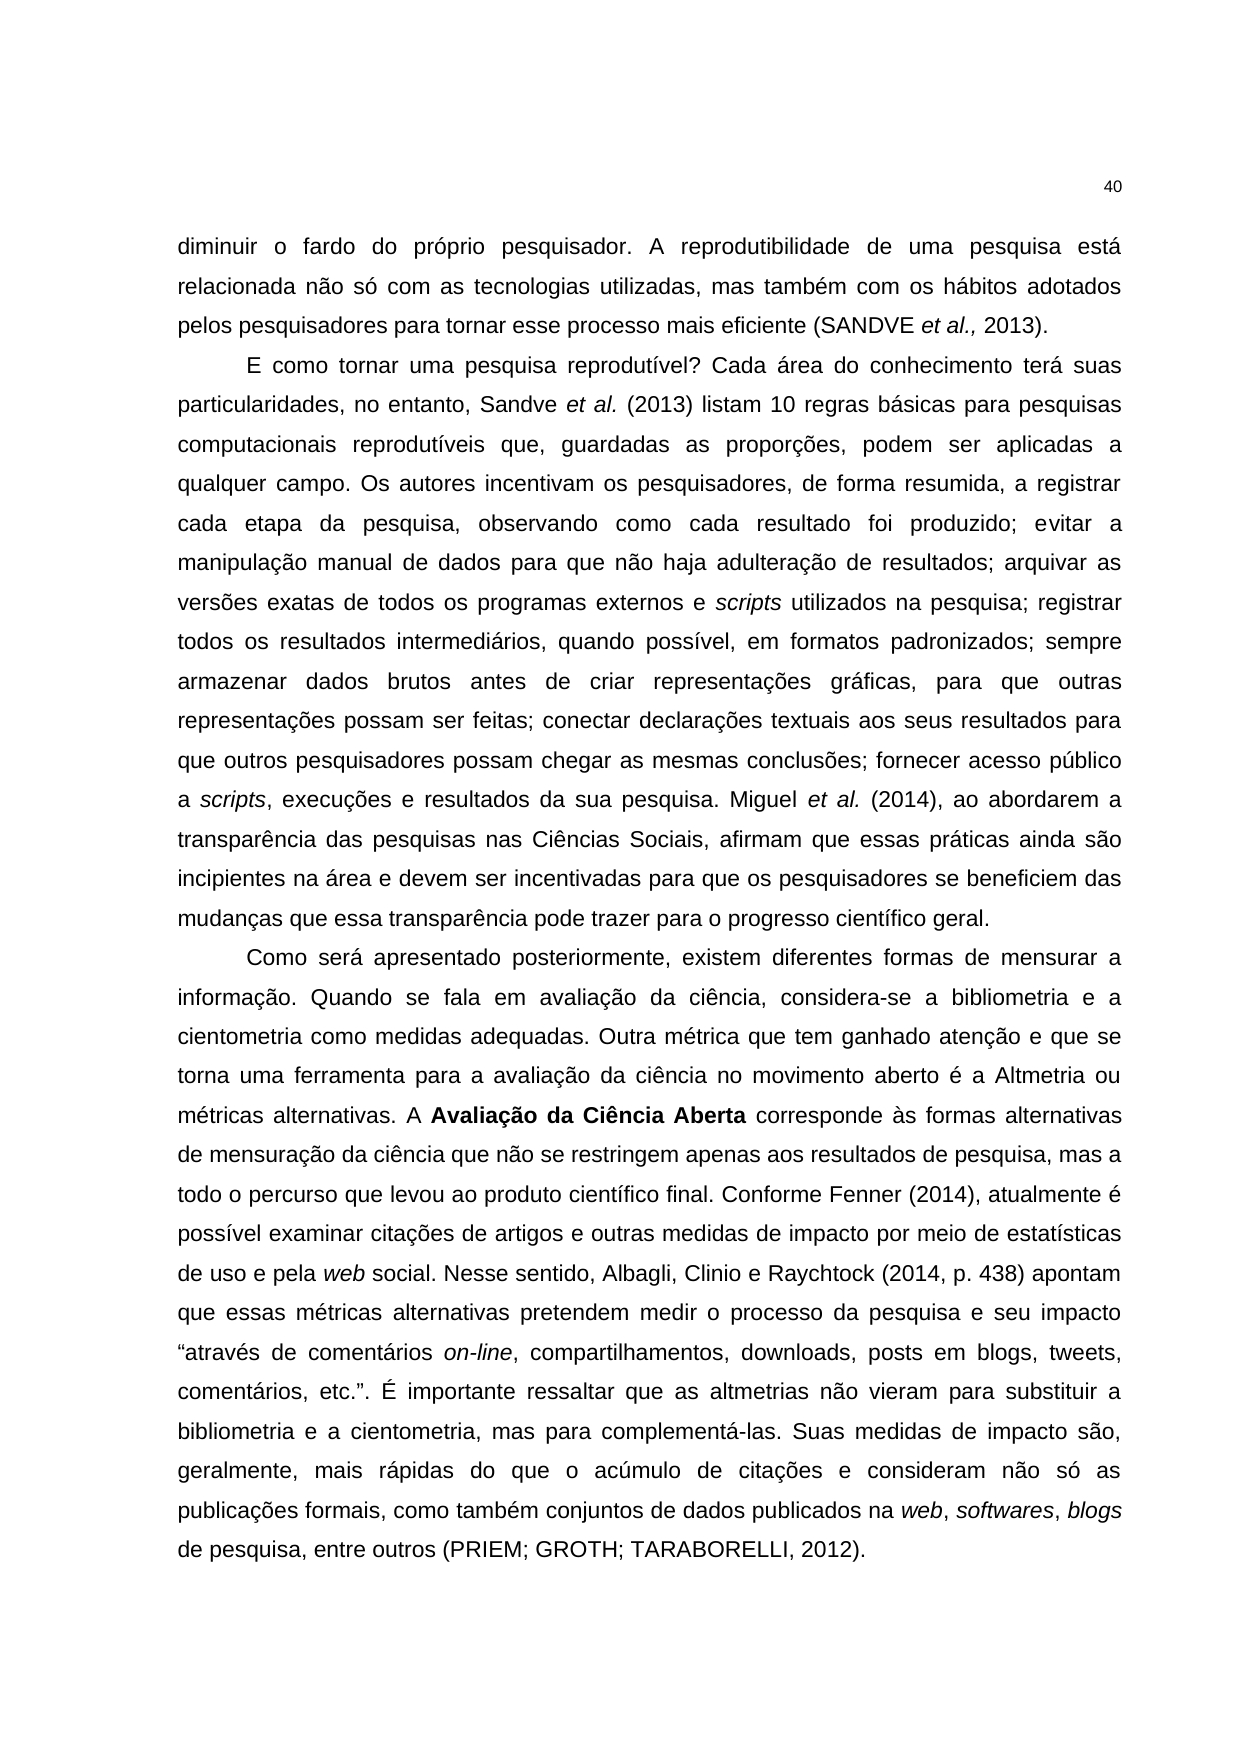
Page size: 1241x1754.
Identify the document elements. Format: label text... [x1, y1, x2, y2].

text Como será apresentado posteriormente, existem diferentes formas de mensurar a informação. Quando se fala em avaliação da ciência, considera-se a bibliometria e a cientometria como medidas adequadas. Outra métrica que tem ganhado atenção e que se torna uma ferramenta para a avaliação da ciência no movimento aberto é a Altmetria ou métricas alternativas. A Avaliação da Ciência Aberta corresponde às formas alternativas de mensuração da ciência que não se restringem apenas aos resultados de pesquisa, mas a todo o percurso que levou ao produto científico final. Conforme Fenner (2014), atualmente é possível examinar citações de artigos e outras medidas de impacto por meio de estatísticas de uso e pela web social. Nesse sentido, Albagli, Clinio e Raychtock (2014, p. 438) apontam que essas métricas alternativas pretendem medir o processo da pesquisa e seu impacto “através de comentários on-line, compartilhamentos, downloads, posts em blogs, tweets, comentários, etc.”. É importante ressaltar que as altmetrias não vieram para substituir a bibliometria e a cientometria, mas para complementá-las. Suas medidas de impacto são, geralmente, mais rápidas do que o acúmulo de citações e consideram não só as publicações formais, como também conjuntos de dados publicados na web, softwares, blogs de pesquisa, entre outros (PRIEM; GROTH; TARABORELLI, 2012). [177, 944, 1122, 1562]
text diminuir o fardo do próprio pesquisador. A reprodutibilidade de uma pesquisa está relacionada não só com as tecnologias utilizadas, mas também com os hábitos adotados pelos pesquisadores para tornar esse processo mais eficiente (SANDVE et al., 2013). [177, 233, 1122, 339]
text E como tornar uma pesquisa reprodutível? Cada área do conhecimento terá suas particularidades, no entanto, Sandve et al. (2013) listam 10 regras básicas para pesquisas computacionais reprodutíveis que, guardadas as proporções, podem ser aplicadas a qualquer campo. Os autores incentivam os pesquisadores, de forma resumida, a registrar cada etapa da pesquisa, observando como cada resultado foi produzido; evitar a manipulação manual de dados para que não haja adulteração de resultados; arquivar as versões exatas de todos os programas externos e scripts utilizados na pesquisa; registrar todos os resultados intermediários, quando possível, em formatos padronizados; sempre armazenar dados brutos antes de criar representações gráficas, para que outras representações possam ser feitas; conectar declarações textuais aos seus resultados para que outros pesquisadores possam chegar as mesmas conclusões; fornecer acesso público a scripts, execuções e resultados da sua pesquisa. Miguel et al. (2014), ao abordarem a transparência das pesquisas nas Ciências Sociais, afirmam que essas práticas ainda são incipientes na área e devem ser incentivadas para que os pesquisadores se beneficiem das mudanças que essa transparência pode trazer para o progresso científico geral. [177, 352, 1122, 931]
